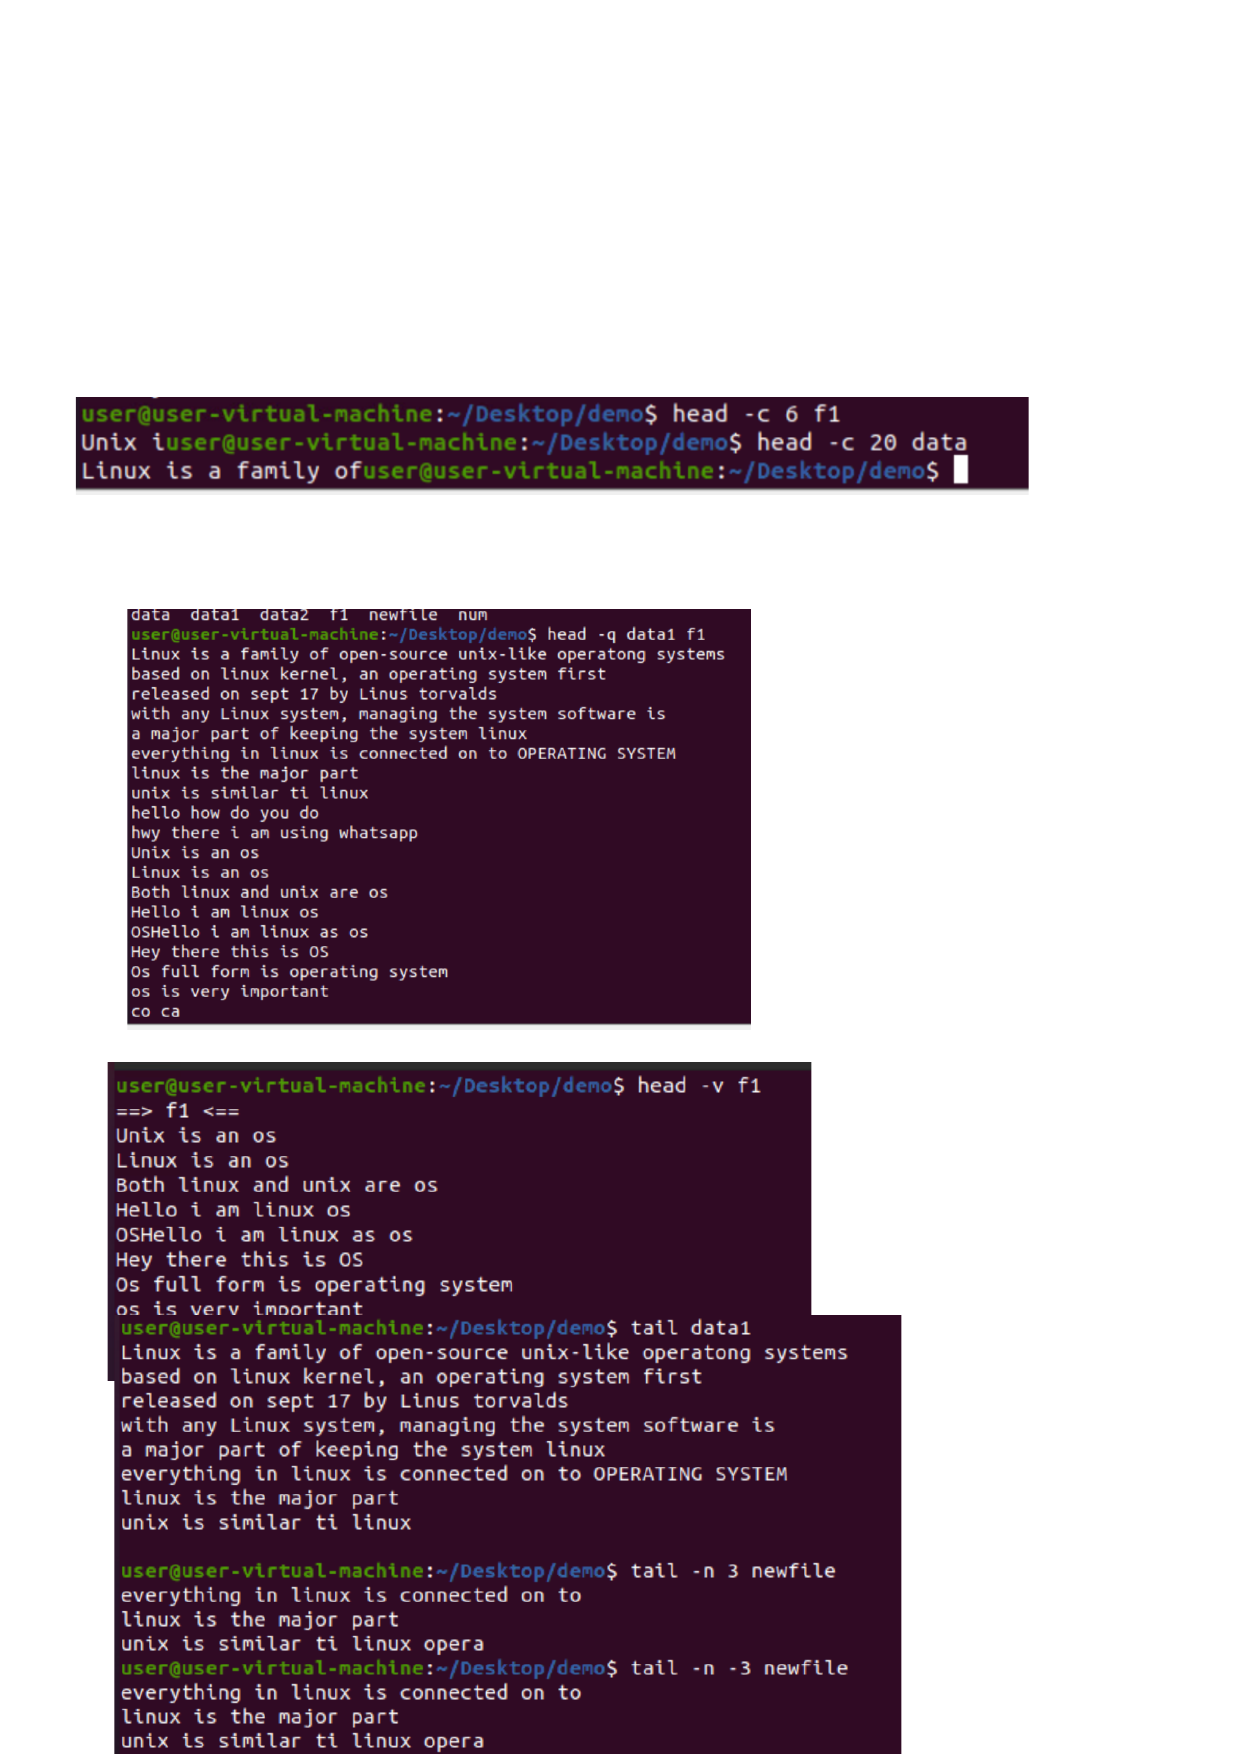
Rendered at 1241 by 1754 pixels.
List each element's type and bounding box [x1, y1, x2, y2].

picture [127, 609, 751, 1030]
picture [75, 397, 1029, 495]
picture [107, 1062, 902, 1754]
